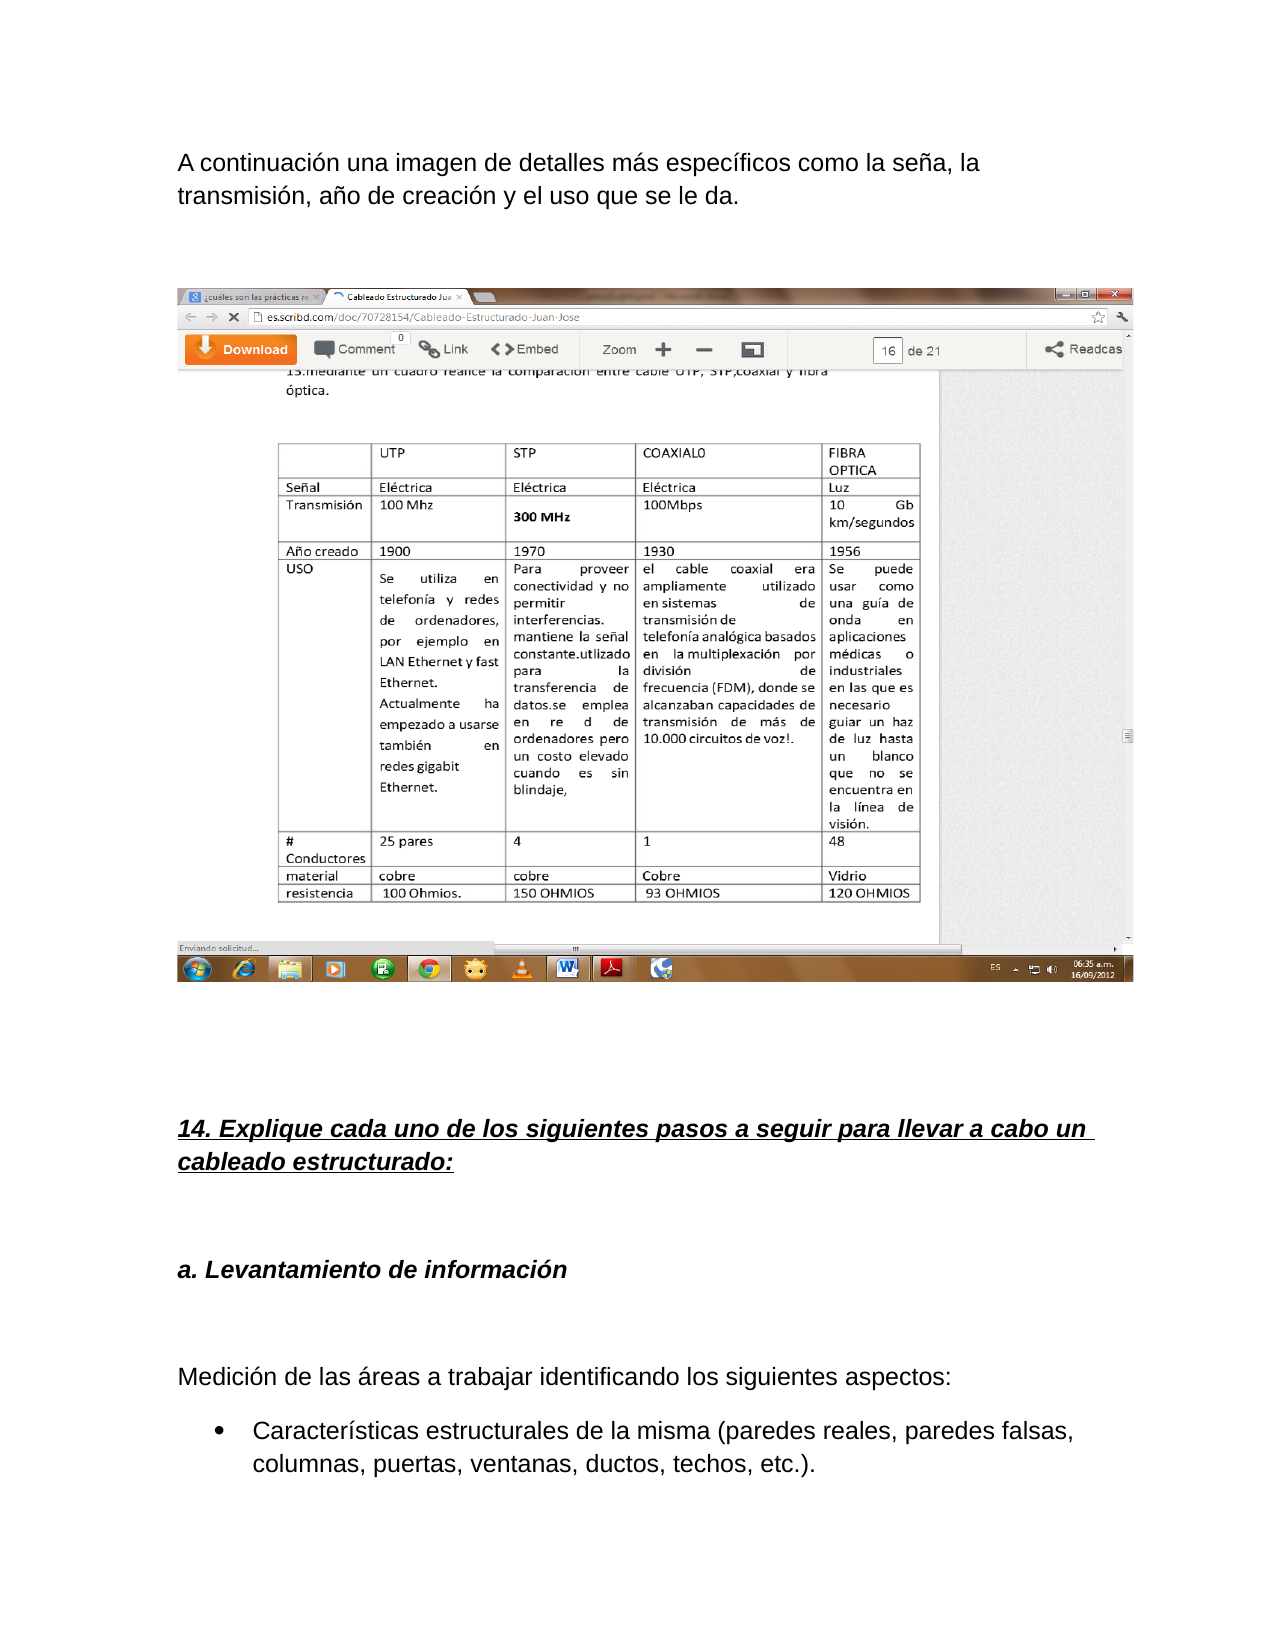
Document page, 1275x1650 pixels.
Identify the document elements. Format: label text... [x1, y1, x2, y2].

text a. Levantamiento de información [177, 1254, 1098, 1283]
list Características estructurales de la misma (paredes reales, paredes falsas, columnas, puertas, ventanas, ductos, techos, etc.). [215, 1416, 1098, 1478]
text Medición de las áreas a trabajar identificando los siguientes aspectos: [177, 1362, 1098, 1391]
picture [177, 288, 1134, 982]
text A continuación una imagen de detalles más específicos como la seña, la transmisión, año de creación y el uso que se le da. [177, 148, 1098, 209]
text 14. Explique cada uno de los siguientes pasos a seguir para llevar a cabo un cableado estructurado: [177, 1114, 1098, 1176]
